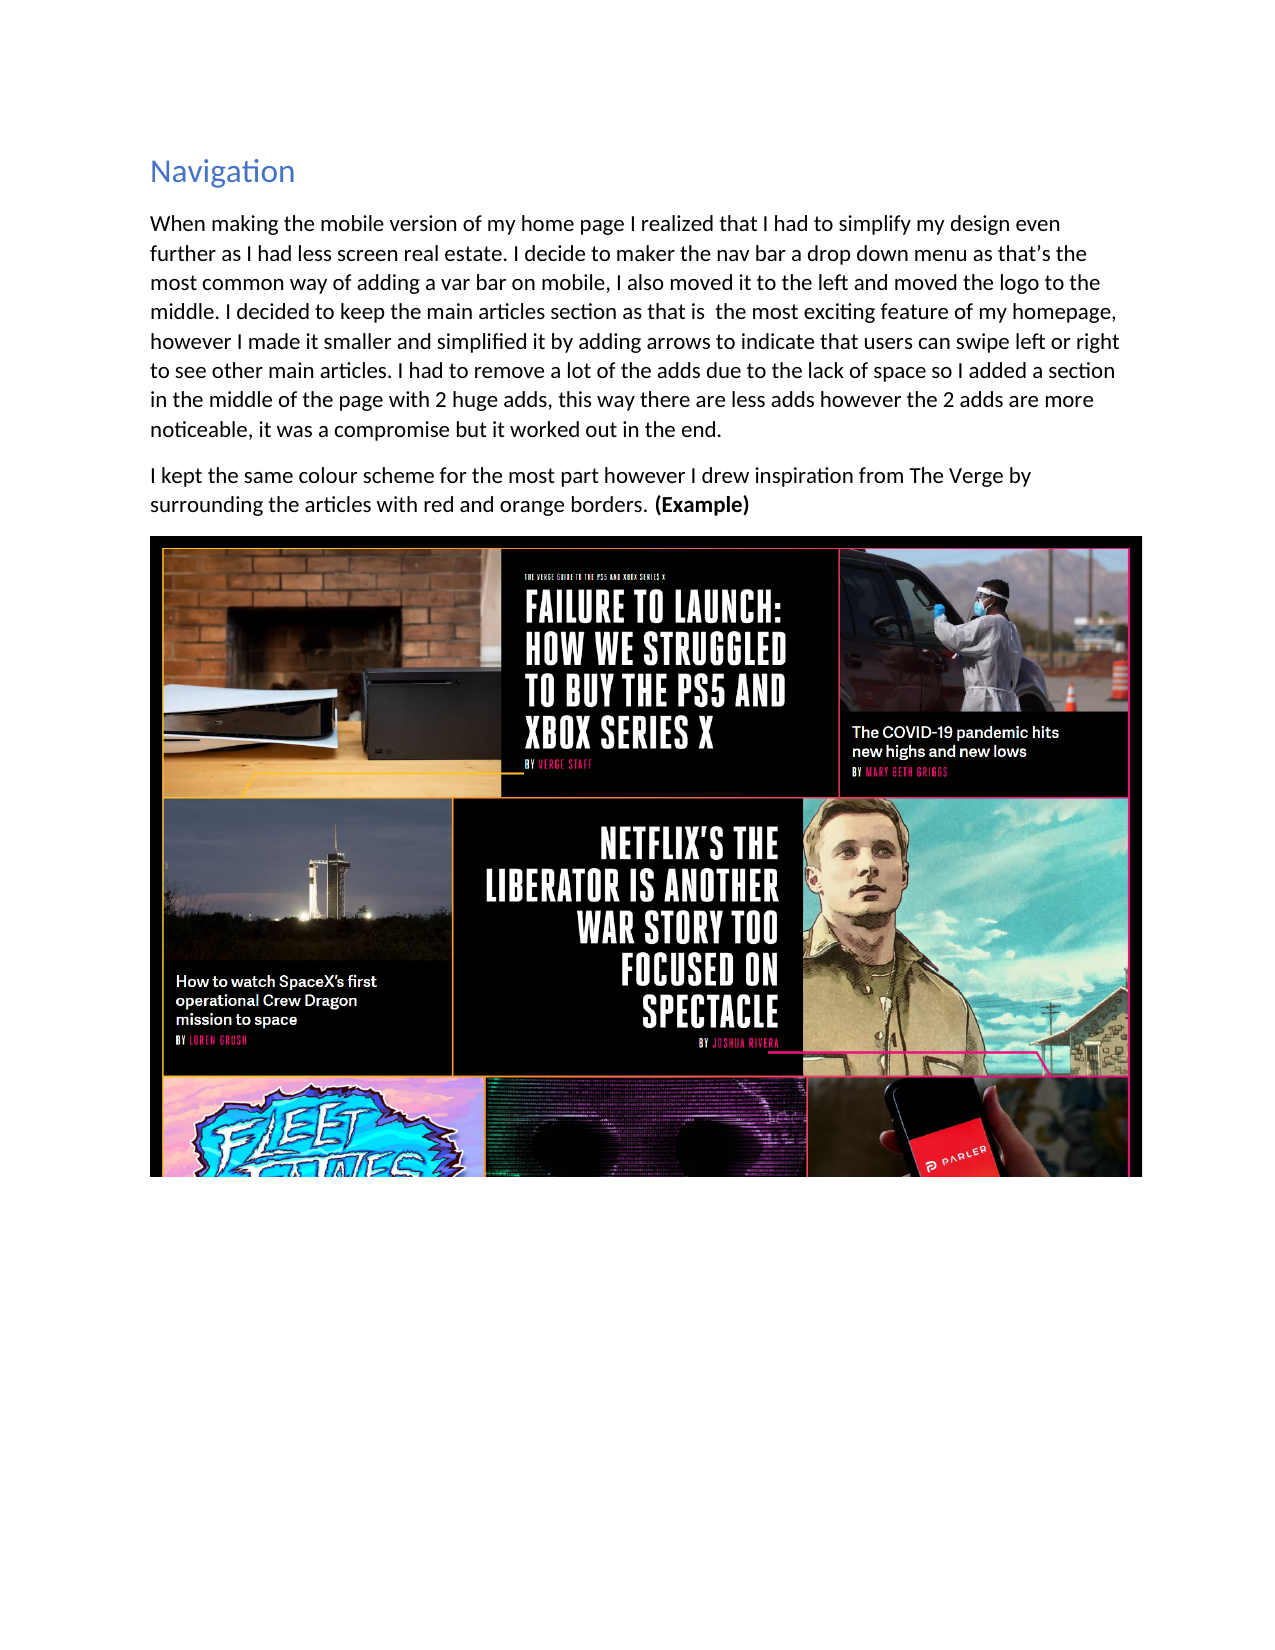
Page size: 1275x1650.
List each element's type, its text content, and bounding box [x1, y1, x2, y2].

text When making the mobile version of my home page I realized that I had to simplify my design even further as I had less screen real estate. I decide to maker the nav bar a drop down menu as that’s the most common way of adding a var bar on mobile, I also moved it to the left and moved the logo to the middle. I decided to keep the main articles section as that is the most exciting feature of my homepage, however I made it smaller and simplified it by adding arrows to indicate that users can swipe left or right to see other main articles. I had to remove a lot of the adds due to the lack of space so I added a section in the middle of the page with 2 huge adds, this way there are less adds however the 2 adds are more noticeable, it was a compromise but it worked out in the end. [150, 209, 1125, 443]
text I kept the same colour scheme for the most part however I drew inspiration from The Verge by surrounding the articles with red and orange borders. (Example) [150, 461, 1125, 518]
text Navigation [150, 150, 1125, 191]
